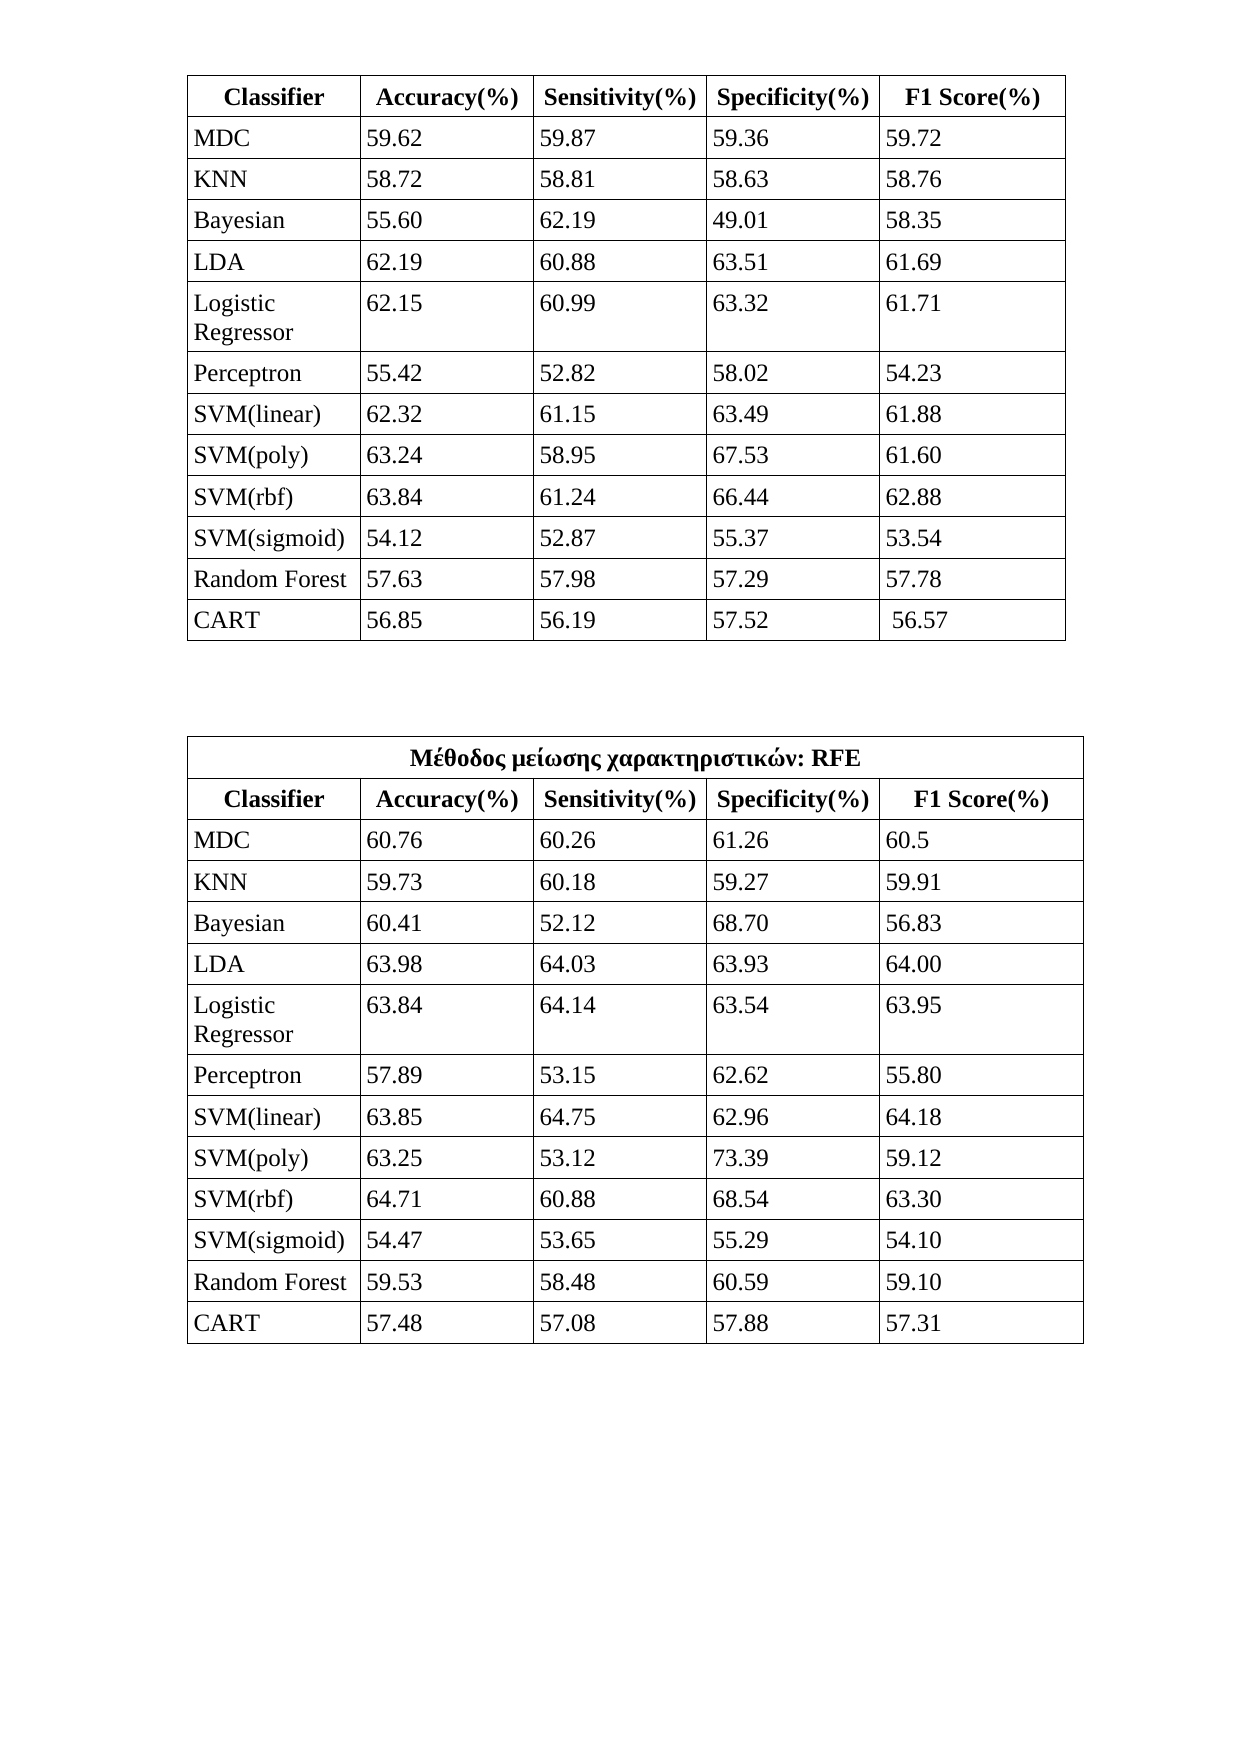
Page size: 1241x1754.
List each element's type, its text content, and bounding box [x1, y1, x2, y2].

table_cell 63.84 [361, 476, 533, 516]
table_cell Logistic Regressor [188, 985, 360, 1054]
table_cell Bayesian [188, 902, 360, 942]
table_cell 60.18 [534, 861, 706, 901]
table_cell Classifier [188, 76, 360, 116]
table_cell 60.5 [880, 820, 1083, 860]
table_cell 61.24 [534, 476, 706, 516]
table_cell 57.98 [534, 559, 706, 599]
table_cell 59.87 [534, 117, 706, 157]
table_cell 60.59 [707, 1261, 879, 1301]
table_cell 55.37 [707, 517, 879, 557]
table_cell KNN [188, 861, 360, 901]
table_cell Classifier [188, 779, 360, 819]
table_cell MDC [188, 117, 360, 157]
table_cell SVM(sigmoid) [188, 517, 360, 557]
table_cell 63.24 [361, 435, 533, 475]
table_cell 63.95 [880, 985, 1083, 1054]
table_cell 59.53 [361, 1261, 533, 1301]
table_cell 58.02 [707, 352, 879, 392]
table_cell Accuracy(%) [361, 76, 533, 116]
table_cell 59.62 [361, 117, 533, 157]
table_cell SVM(poly) [188, 1137, 360, 1177]
table_cell SVM(linear) [188, 394, 360, 434]
table_cell 62.32 [361, 394, 533, 434]
table_cell 58.76 [880, 159, 1065, 199]
table_cell 53.15 [534, 1055, 706, 1095]
table_cell SVM(linear) [188, 1096, 360, 1136]
table_cell 57.78 [880, 559, 1065, 599]
table_cell 66.44 [707, 476, 879, 516]
table_cell 61.60 [880, 435, 1065, 475]
table_cell 58.48 [534, 1261, 706, 1301]
table_cell 52.87 [534, 517, 706, 557]
table_cell 62.15 [361, 282, 533, 351]
table_cell 63.32 [707, 282, 879, 351]
table_cell Random Forest [188, 1261, 360, 1301]
table_cell 62.19 [534, 200, 706, 240]
table_cell 59.36 [707, 117, 879, 157]
table_cell 57.08 [534, 1302, 706, 1342]
table_cell 52.12 [534, 902, 706, 942]
table_cell 57.31 [880, 1302, 1083, 1342]
table_cell 56.57 [880, 600, 1065, 640]
table_cell 62.19 [361, 241, 533, 281]
table_cell 55.60 [361, 200, 533, 240]
table_cell 63.54 [707, 985, 879, 1054]
table_cell 62.96 [707, 1096, 879, 1136]
table_cell SVM(sigmoid) [188, 1220, 360, 1260]
table_cell 58.63 [707, 159, 879, 199]
table_cell 64.00 [880, 944, 1083, 984]
table_cell Perceptron [188, 352, 360, 392]
table_cell SVM(rbf) [188, 476, 360, 516]
table_cell 56.19 [534, 600, 706, 640]
table_cell 62.62 [707, 1055, 879, 1095]
table_cell KNN [188, 159, 360, 199]
table_cell 61.69 [880, 241, 1065, 281]
table_cell 62.88 [880, 476, 1065, 516]
table_cell Perceptron [188, 1055, 360, 1095]
table_cell Specificity(%) [707, 779, 879, 819]
table_cell 57.89 [361, 1055, 533, 1095]
table_cell Sensitivity(%) [534, 779, 706, 819]
table_cell 64.14 [534, 985, 706, 1054]
table_cell 64.03 [534, 944, 706, 984]
table_cell Bayesian [188, 200, 360, 240]
table_cell Accuracy(%) [361, 779, 533, 819]
table_cell 59.73 [361, 861, 533, 901]
table_cell 54.23 [880, 352, 1065, 392]
table_cell 58.35 [880, 200, 1065, 240]
table_cell 63.49 [707, 394, 879, 434]
table_cell 58.81 [534, 159, 706, 199]
table_cell Logistic Regressor [188, 282, 360, 351]
table_cell 61.88 [880, 394, 1065, 434]
table_cell 68.54 [707, 1179, 879, 1219]
table_cell Sensitivity(%) [534, 76, 706, 116]
table_cell SVM(poly) [188, 435, 360, 475]
table_cell F1 Score(%) [880, 76, 1065, 116]
table_cell 60.99 [534, 282, 706, 351]
table_cell 55.80 [880, 1055, 1083, 1095]
table_cell 59.91 [880, 861, 1083, 901]
table_cell 63.85 [361, 1096, 533, 1136]
table_cell 52.82 [534, 352, 706, 392]
table_cell 63.25 [361, 1137, 533, 1177]
table_cell 54.12 [361, 517, 533, 557]
table_cell 60.76 [361, 820, 533, 860]
table_cell 59.12 [880, 1137, 1083, 1177]
table_cell LDA [188, 944, 360, 984]
table_cell 60.88 [534, 241, 706, 281]
table_cell CART [188, 600, 360, 640]
table_cell 55.29 [707, 1220, 879, 1260]
table_cell CART [188, 1302, 360, 1342]
table_cell 61.26 [707, 820, 879, 860]
table_cell 56.85 [361, 600, 533, 640]
table_cell 64.71 [361, 1179, 533, 1219]
table_cell 68.70 [707, 902, 879, 942]
table_cell 64.75 [534, 1096, 706, 1136]
table_cell 63.93 [707, 944, 879, 984]
table_cell 57.52 [707, 600, 879, 640]
table_cell 60.88 [534, 1179, 706, 1219]
table_cell 58.95 [534, 435, 706, 475]
table_cell 56.83 [880, 902, 1083, 942]
table_cell 63.84 [361, 985, 533, 1054]
table_cell 59.27 [707, 861, 879, 901]
table_cell 59.72 [880, 117, 1065, 157]
table_cell 49.01 [707, 200, 879, 240]
table_cell 57.48 [361, 1302, 533, 1342]
table_cell 63.51 [707, 241, 879, 281]
table_cell 63.98 [361, 944, 533, 984]
table_cell 73.39 [707, 1137, 879, 1177]
table_cell 57.88 [707, 1302, 879, 1342]
table_cell 53.54 [880, 517, 1065, 557]
table_cell 57.29 [707, 559, 879, 599]
table_cell 57.63 [361, 559, 533, 599]
table_cell 61.15 [534, 394, 706, 434]
table_cell 60.41 [361, 902, 533, 942]
table_cell 55.42 [361, 352, 533, 392]
table_cell 54.10 [880, 1220, 1083, 1260]
table_cell F1 Score(%) [880, 779, 1083, 819]
table_cell 54.47 [361, 1220, 533, 1260]
table_cell 53.65 [534, 1220, 706, 1260]
table_header Μέθοδος μείωσης χαρακτηριστικών: RFE [188, 737, 1083, 777]
table_cell 53.12 [534, 1137, 706, 1177]
table_cell Random Forest [188, 559, 360, 599]
table_cell 64.18 [880, 1096, 1083, 1136]
table_cell 60.26 [534, 820, 706, 860]
table_cell 67.53 [707, 435, 879, 475]
table_cell Specificity(%) [707, 76, 879, 116]
table_cell MDC [188, 820, 360, 860]
table_cell 63.30 [880, 1179, 1083, 1219]
table_cell 58.72 [361, 159, 533, 199]
table_cell LDA [188, 241, 360, 281]
table_cell SVM(rbf) [188, 1179, 360, 1219]
table_cell 59.10 [880, 1261, 1083, 1301]
table_cell 61.71 [880, 282, 1065, 351]
